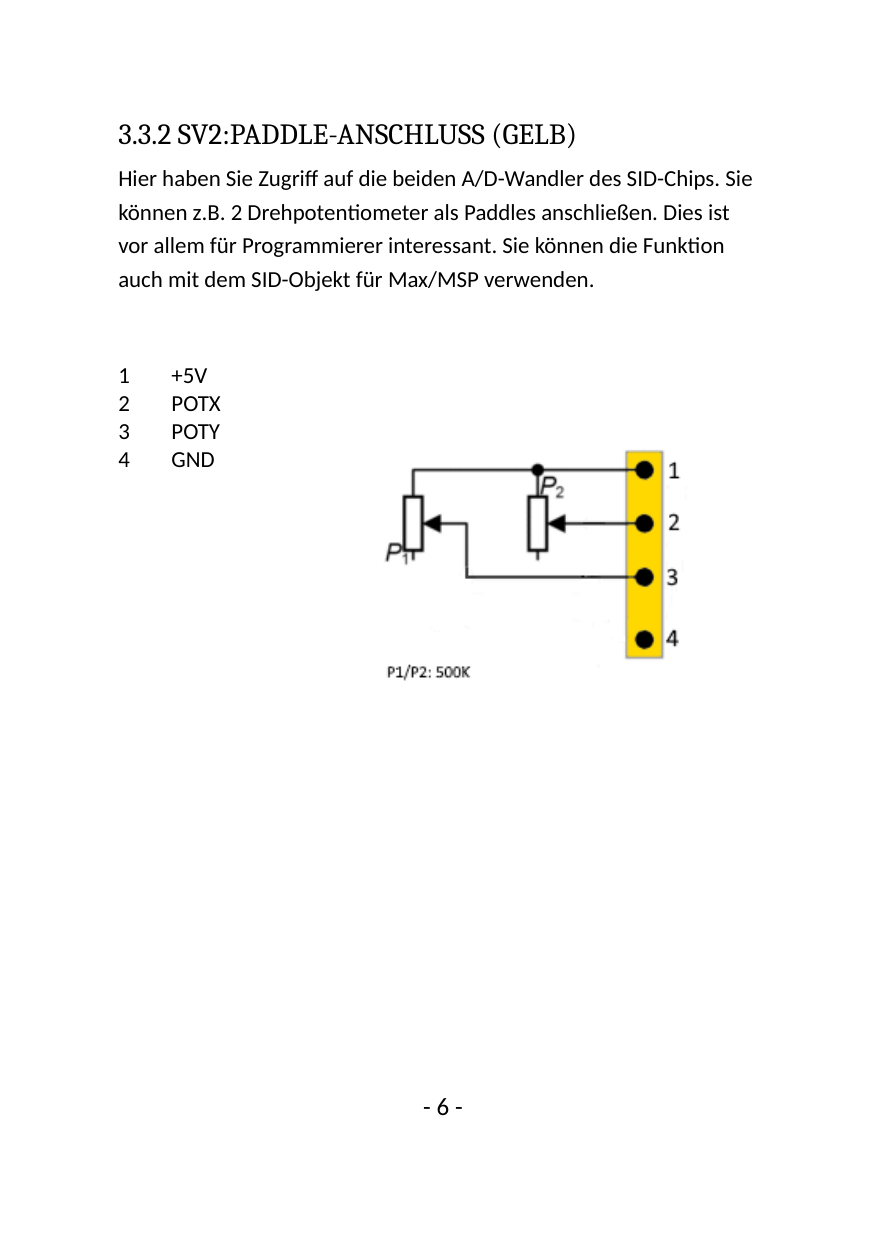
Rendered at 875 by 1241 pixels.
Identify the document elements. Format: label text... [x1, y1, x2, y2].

table_cell 4 [118, 445, 171, 473]
table_cell 2 [118, 389, 171, 417]
table_cell GND [171, 445, 320, 473]
table_cell POTY [171, 417, 320, 445]
table_cell POTX [171, 389, 320, 417]
table_cell 3 [118, 417, 171, 445]
table_header +5V [171, 361, 320, 389]
table_header 1 [118, 361, 171, 389]
text Hier haben Sie Zugriff auf die beiden A/D-Wandler des SID-Chips. Sie können z.B. 2 Drehpotentiometer als Paddles anschließen. Dies ist vor allem für Programmierer interessant. Sie können die Funktion auch mit dem SID-Objekt für Max/MSP verwenden. [118, 164, 756, 293]
subtitle SV2:Paddle-Anschluss (gelb) [118, 118, 756, 152]
picture [376, 441, 701, 684]
